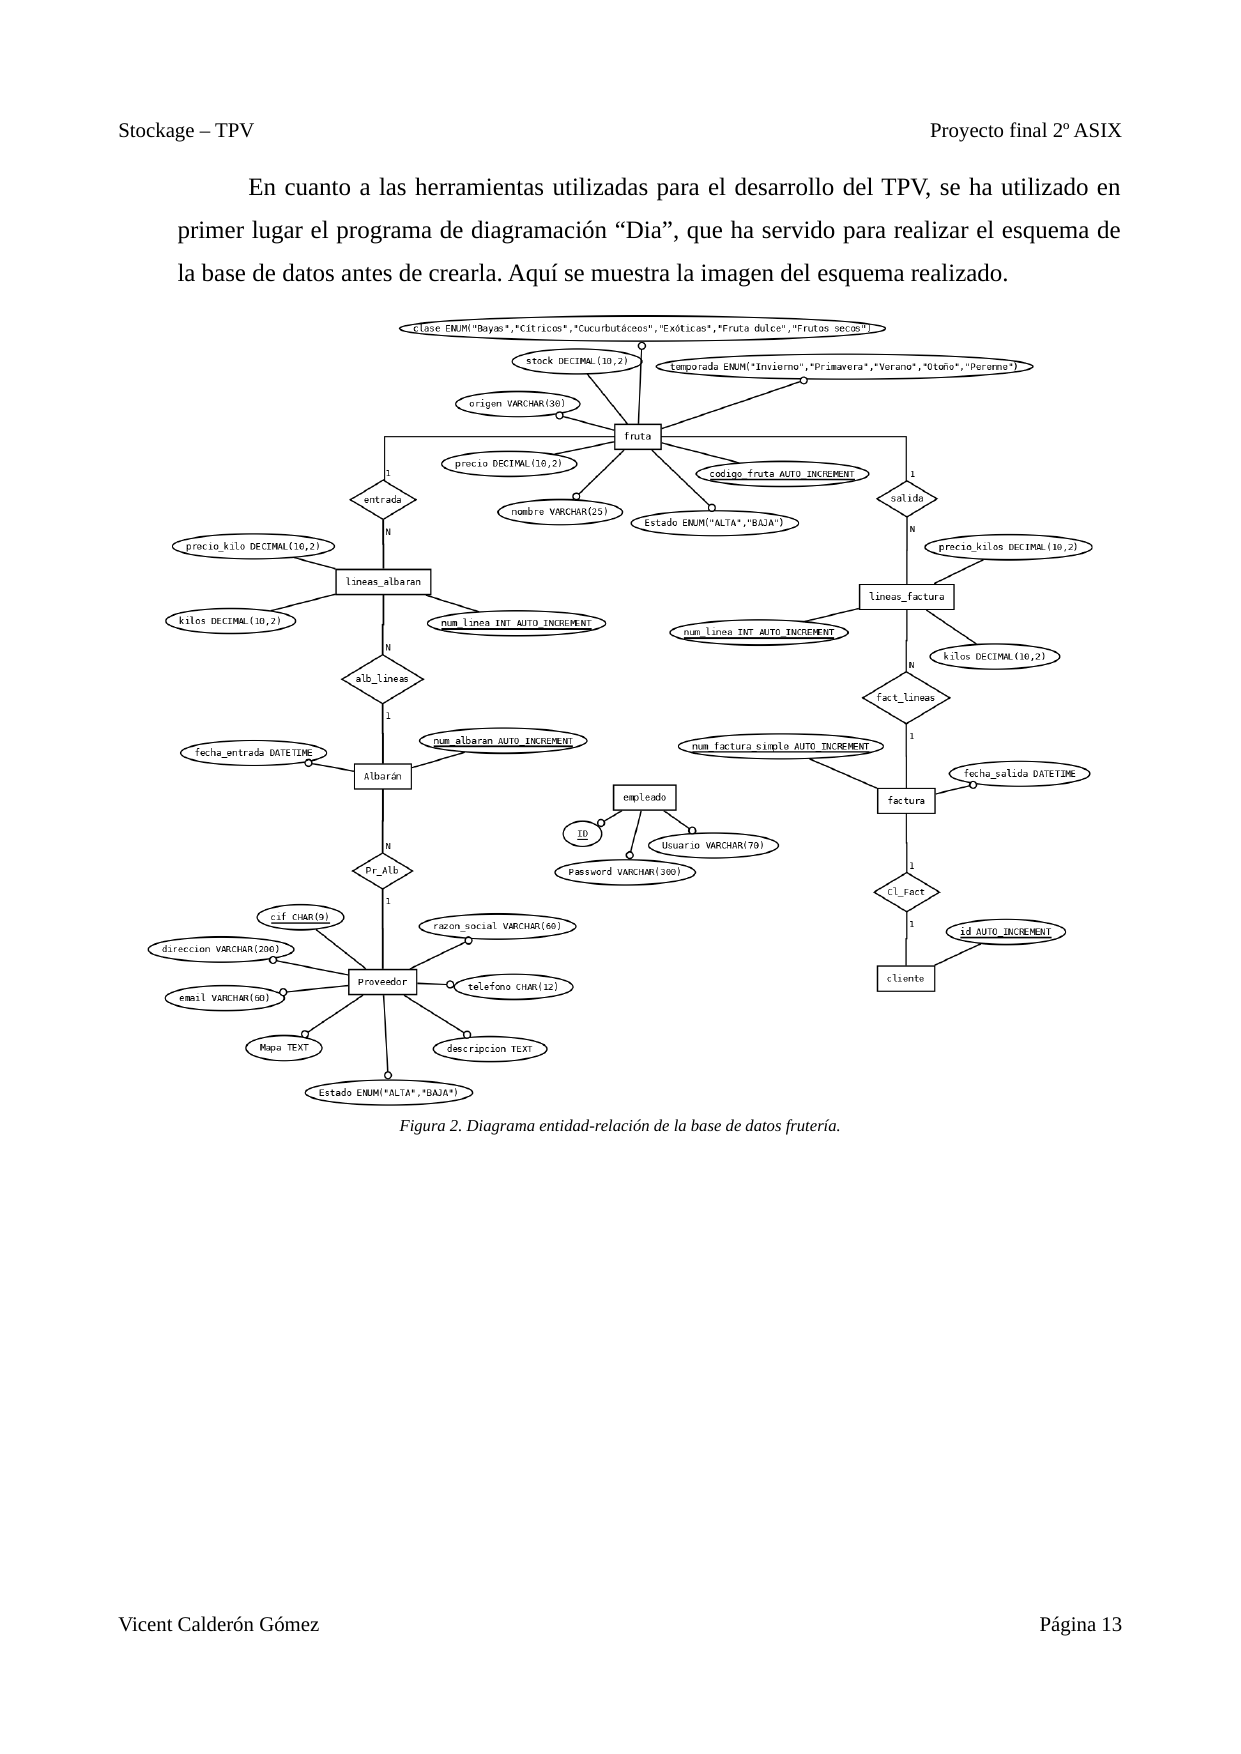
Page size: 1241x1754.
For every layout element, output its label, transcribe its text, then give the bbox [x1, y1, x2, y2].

text En cuanto a las herramientas utilizadas para el desarrollo del TPV, se ha utilizado en primer lugar el programa de diagramación “Dia”, que ha servido para realizar el esquema de la base de datos antes de crearla. Aquí se muestra la imagen del esquema realizado. [177, 172, 1122, 287]
text Figura 2. Diagrama entidad-relación de la base de datos frutería. [118, 328, 1122, 1134]
picture [147, 315, 1093, 1106]
